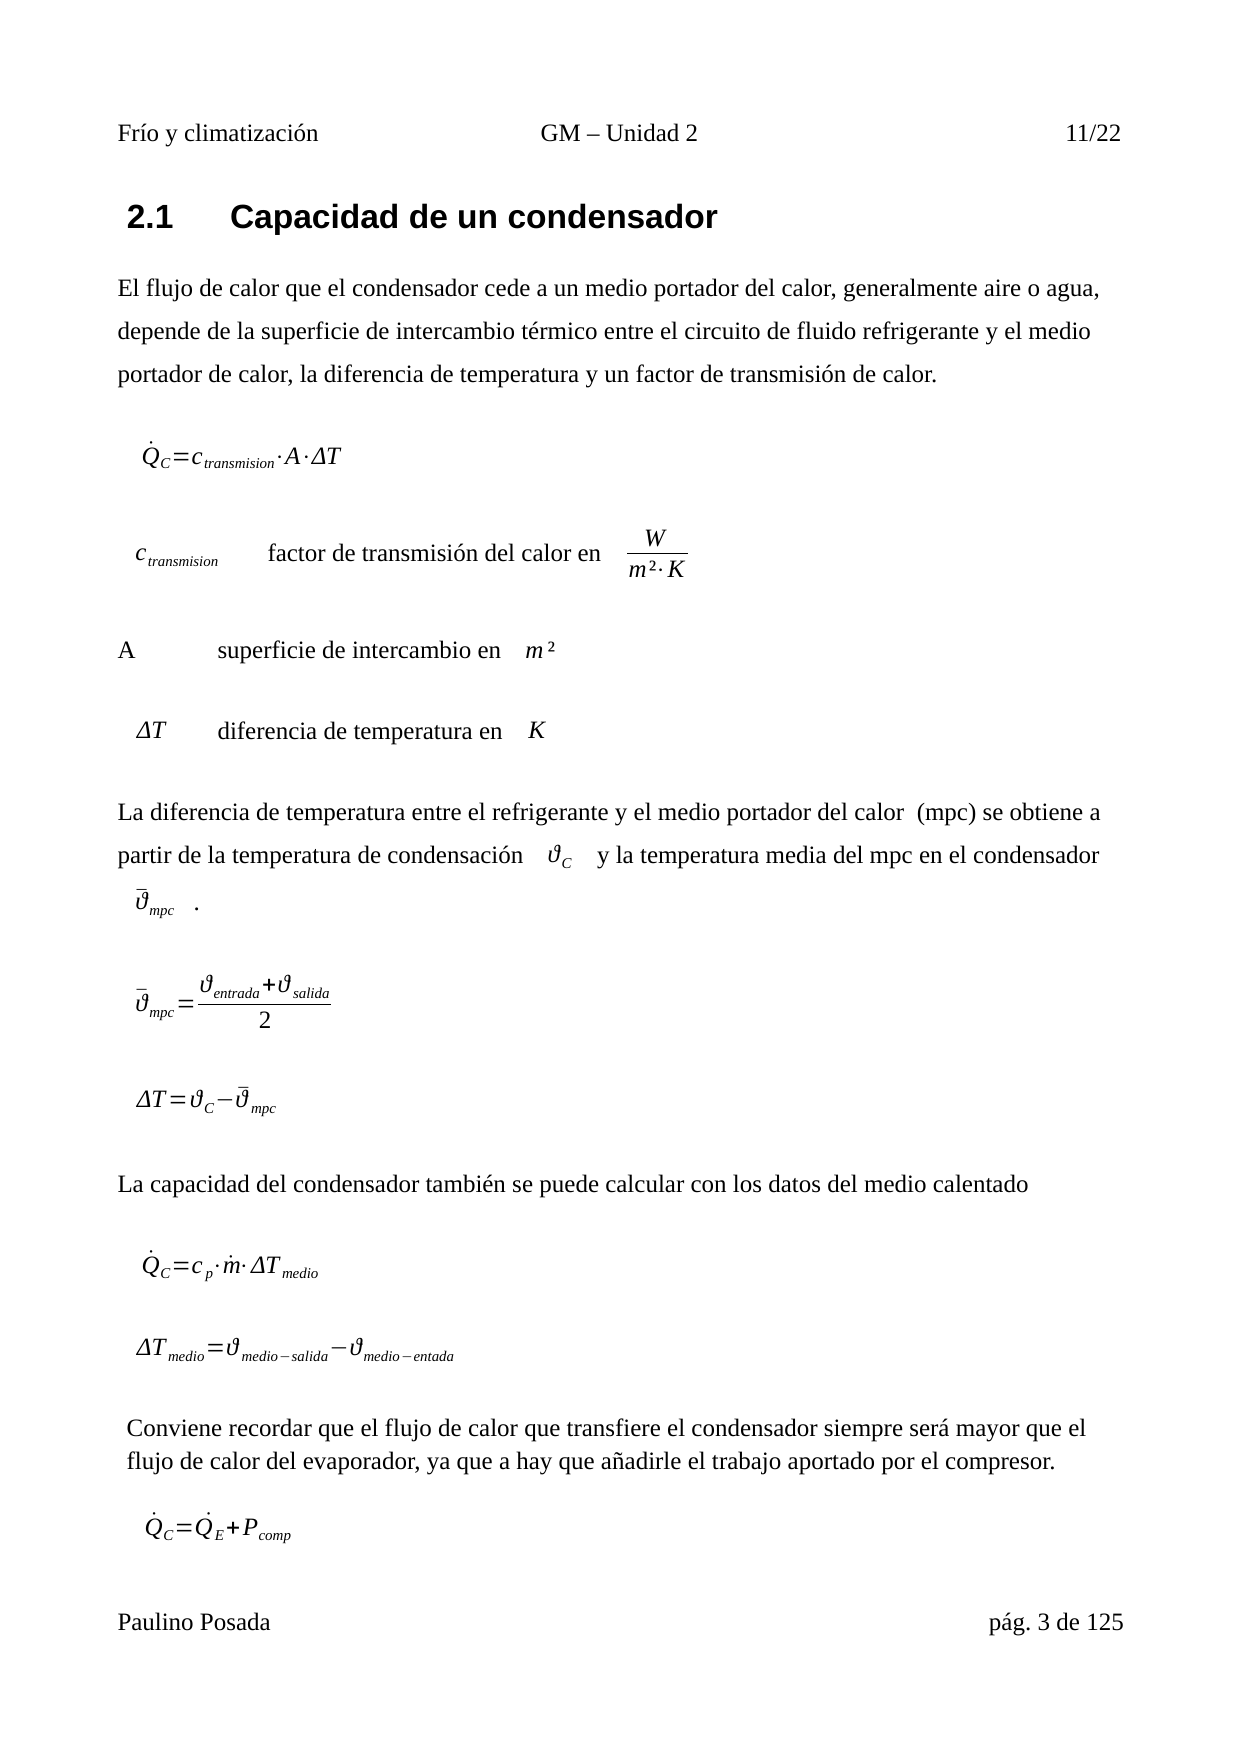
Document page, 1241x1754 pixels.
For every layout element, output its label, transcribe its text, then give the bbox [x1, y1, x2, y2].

text A superficie de intercambio en [117, 635, 1123, 664]
text La capacidad del condensador también se puede calcular con los datos del medio calentado [117, 1169, 1123, 1197]
text El flujo de calor que el condensador cede a un medio portador del calor, generalmente aire o agua, depende de la superficie de intercambio térmico entre el circuito de fluido refrigerante y el medio portador de calor, la diferencia de temperatura y un factor de transmisión de calor. [117, 273, 1123, 388]
subtitle Capacidad de un condensador [117, 197, 1123, 236]
text La diferencia de temperatura entre el refrigerante y el medio portador del calor (mpc) se obtiene a partir de la temperatura de condensación y la temperatura media del mpc en el condensador . [117, 797, 1123, 919]
text factor de transmisión del calor en [117, 524, 1123, 583]
text Conviene recordar que el flujo de calor que transfiere el condensador siempre será mayor que el flujo de calor del evaporador, ya que a hay que añadirle el trabajo aportado por el compresor. [126, 1413, 1123, 1474]
text diferencia de temperatura en [117, 716, 1123, 745]
